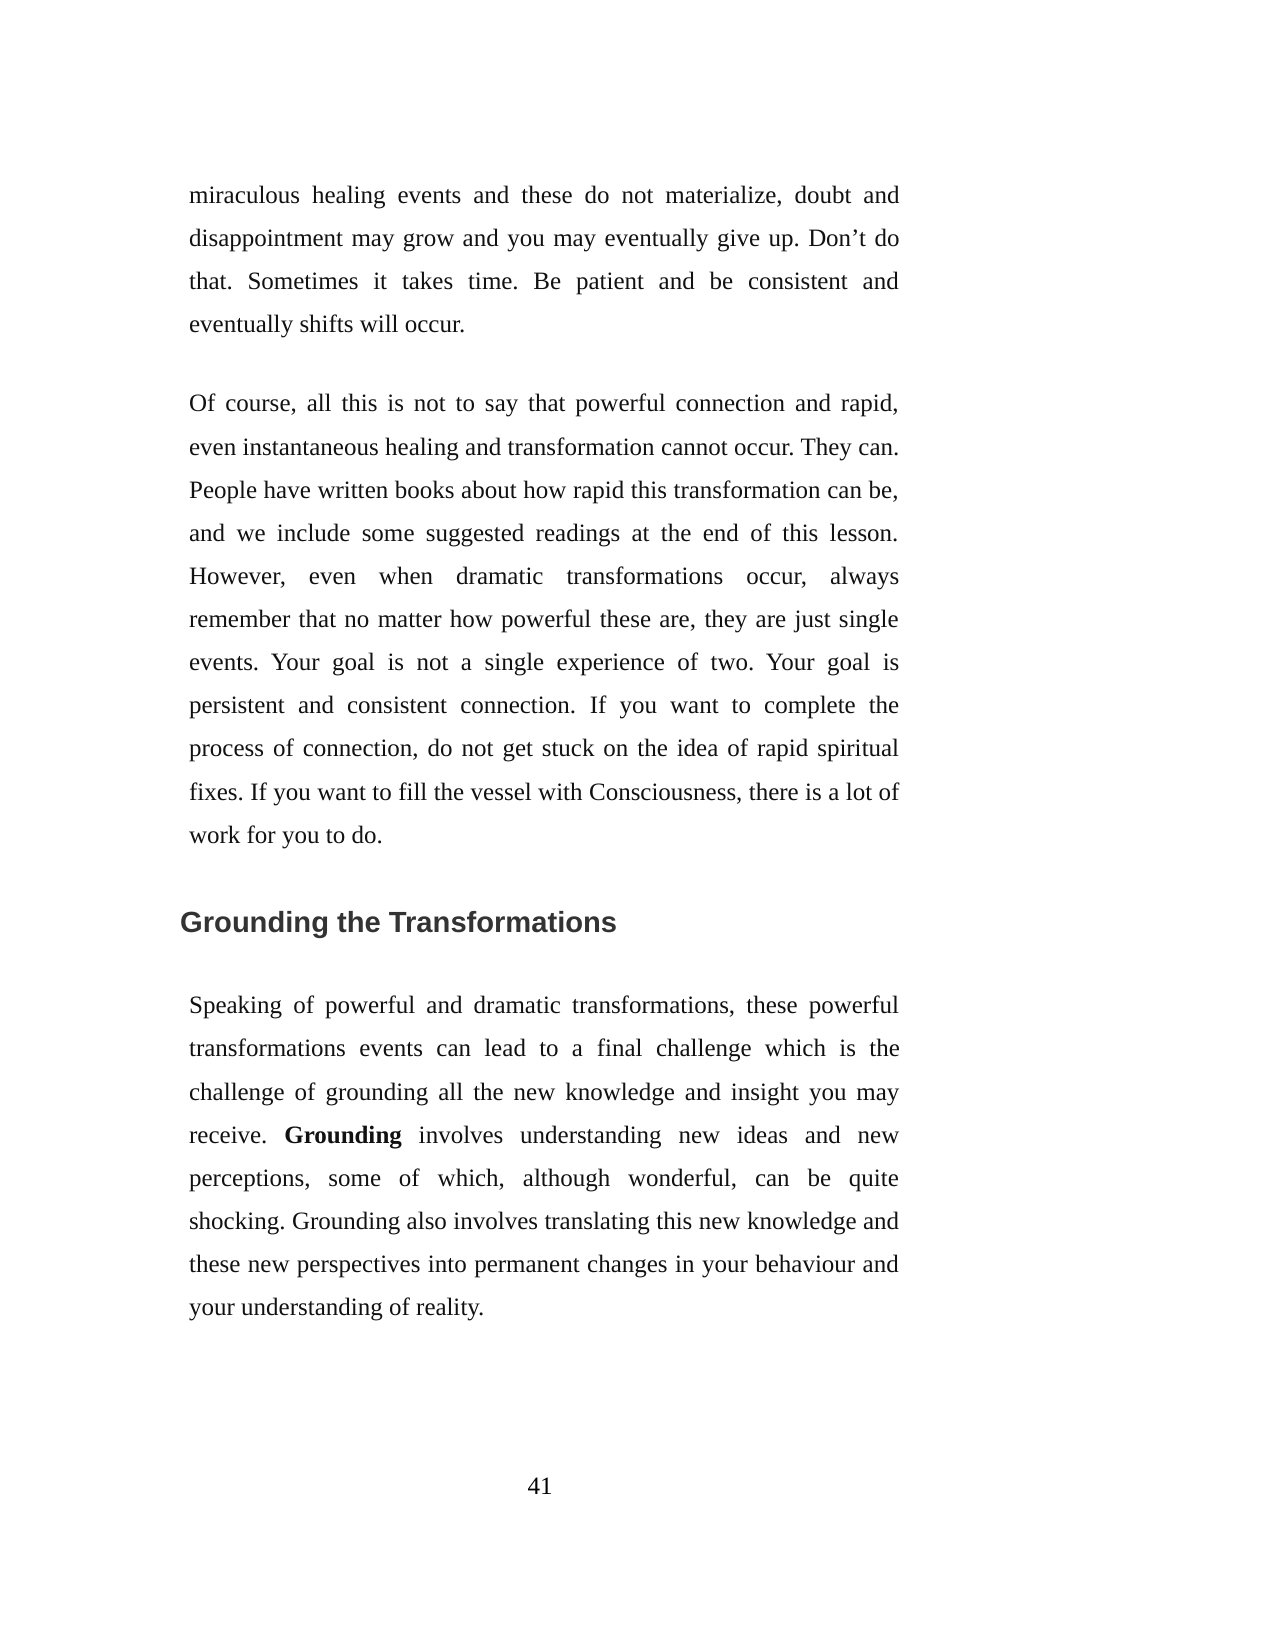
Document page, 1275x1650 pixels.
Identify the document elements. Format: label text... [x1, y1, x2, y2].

text Of course, all this is not to say that powerful connection and rapid, even instantaneous healing and transformation cannot occur. They can. People have written books about how rapid this transformation can be, and we include some suggested readings at the end of this lesson. However, even when dramatic transformations occur, always remember that no matter how powerful these are, they are just single events. Your goal is not a single experience of two. Your goal is persistent and consistent connection. If you want to complete the process of connection, do not get stuck on the idea of rapid spiritual fixes. If you want to fill the vessel with Consciousness, there is a lot of work for you to do. [189, 388, 900, 848]
text Speaking of powerful and dramatic transformations, these powerful transformations events can lead to a final challenge which is the challenge of grounding all the new knowledge and insight you may receive. Grounding involves understanding new ideas and new perceptions, some of which, although wonderful, can be quite shocking. Grounding also involves translating this new knowledge and these new perspectives into permanent changes in your behaviour and your understanding of reality. [189, 990, 900, 1321]
subtitle Grounding the Transformations [180, 905, 900, 938]
text miraculous healing events and these do not materialize, doubt and disappointment may grow and you may eventually give up. Don’t do that. Sometimes it takes time. Be patient and be consistent and eventually shifts will occur. [189, 180, 900, 338]
